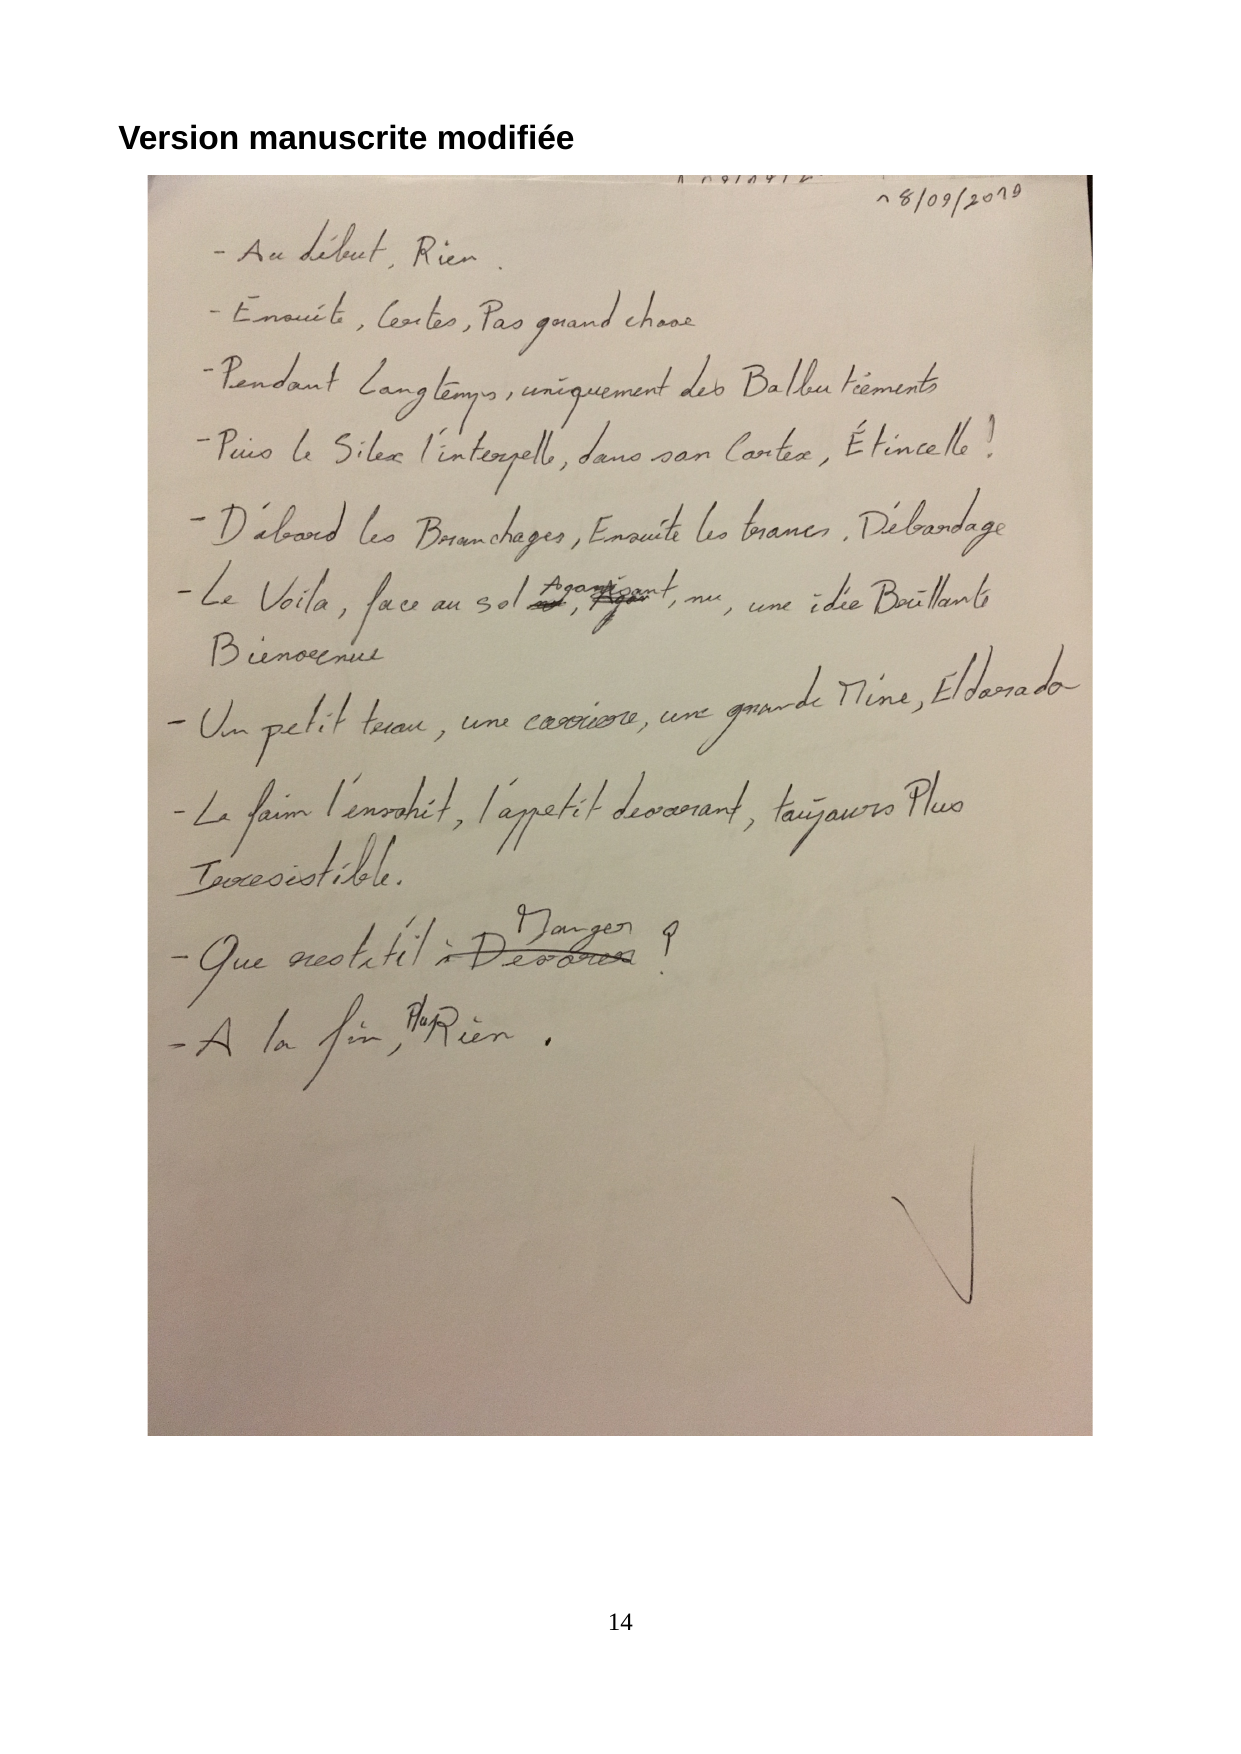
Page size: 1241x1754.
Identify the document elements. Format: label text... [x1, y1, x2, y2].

picture [147, 175, 1093, 1436]
subtitle Version manuscrite modifiée [118, 118, 1122, 157]
